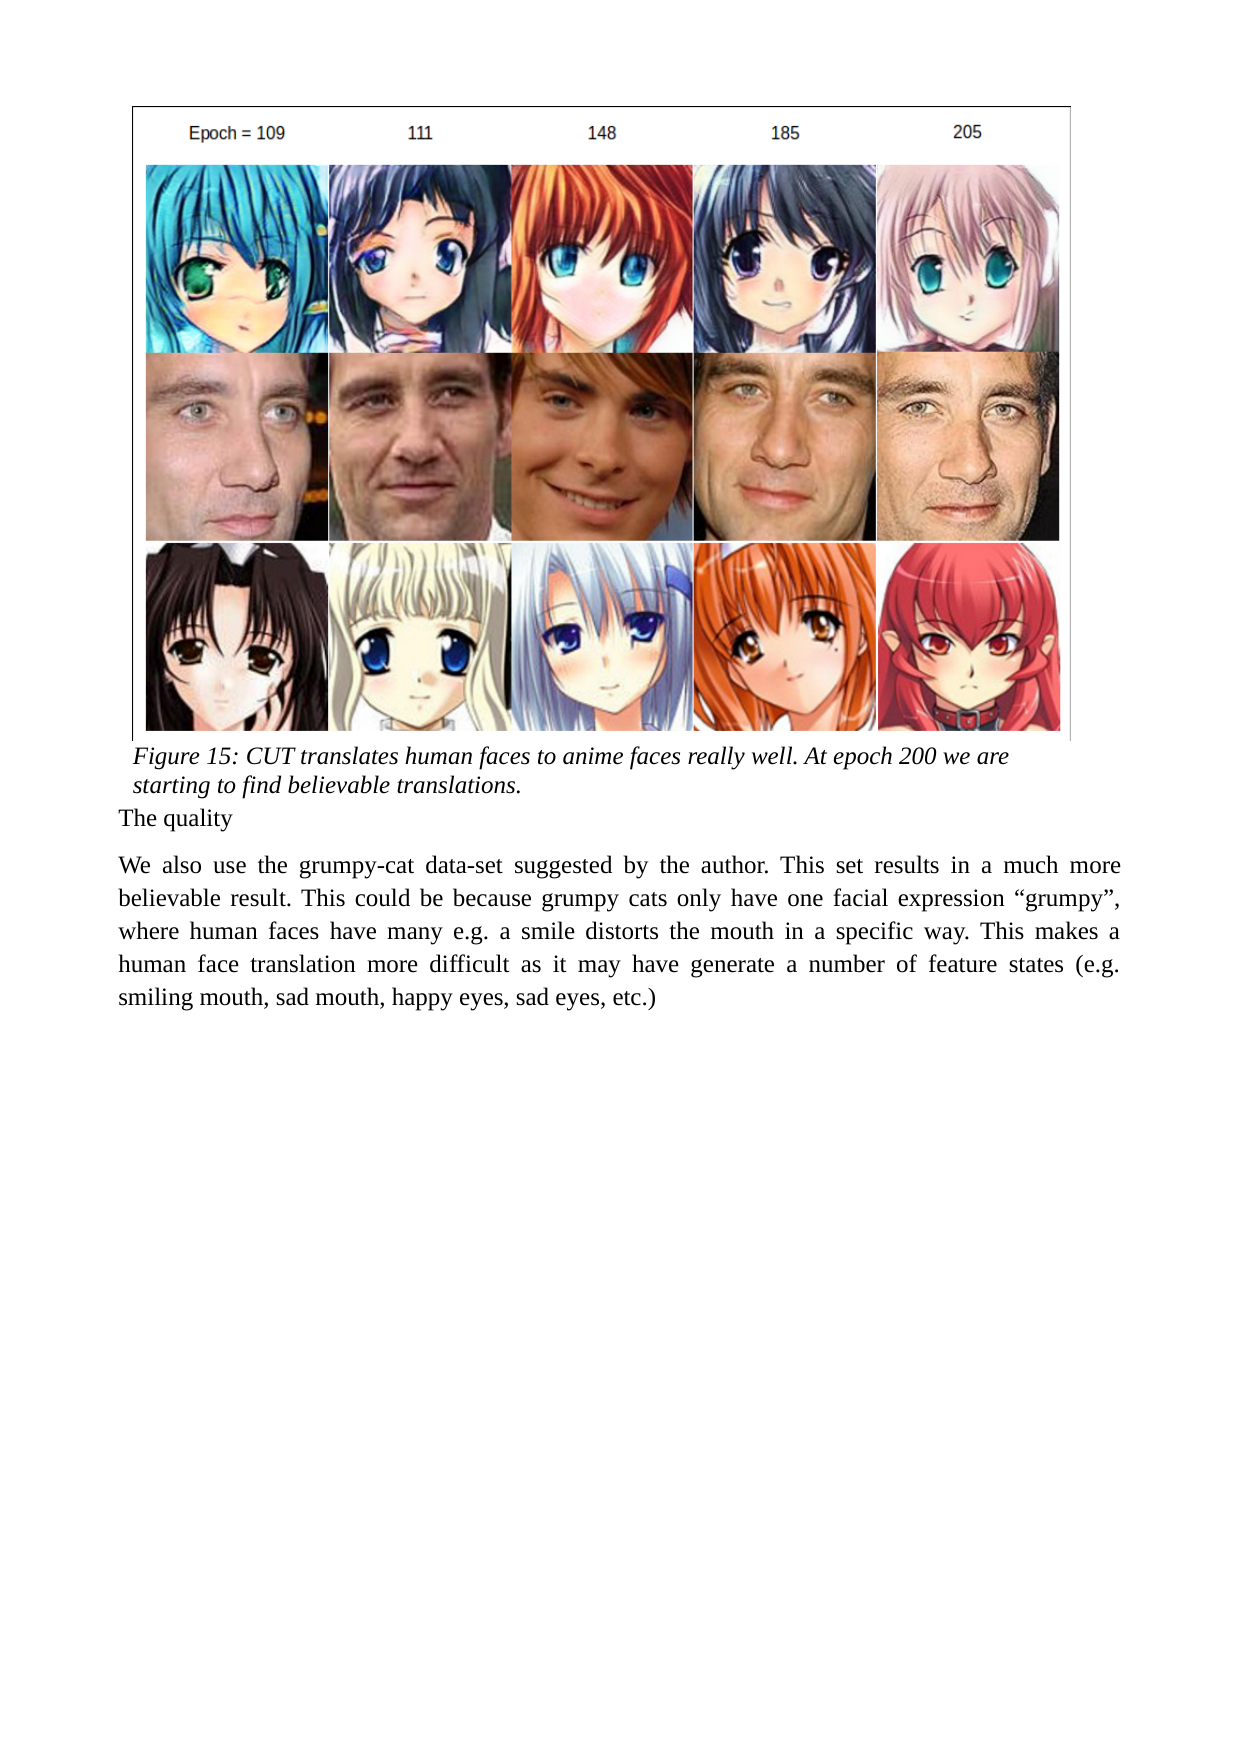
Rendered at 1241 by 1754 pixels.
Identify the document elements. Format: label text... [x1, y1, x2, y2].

text We also use the grumpy-cat data-set suggested by the author. This set results in a much more believable result. This could be because grumpy cats only have one facial expression “grumpy”, where human faces have many e.g. a smile distorts the mouth in a specific way. This makes a human face translation more difficult as it may have generate a number of feature states (e.g. smiling mouth, sad mouth, happy eyes, sad eyes, etc.) [118, 850, 1122, 1011]
text Figure 15: CUT translates human faces to anime faces really well. At epoch 200 we are starting to find believable translations. [133, 741, 1070, 798]
text The quality [118, 118, 1122, 831]
picture [132, 106, 1071, 741]
